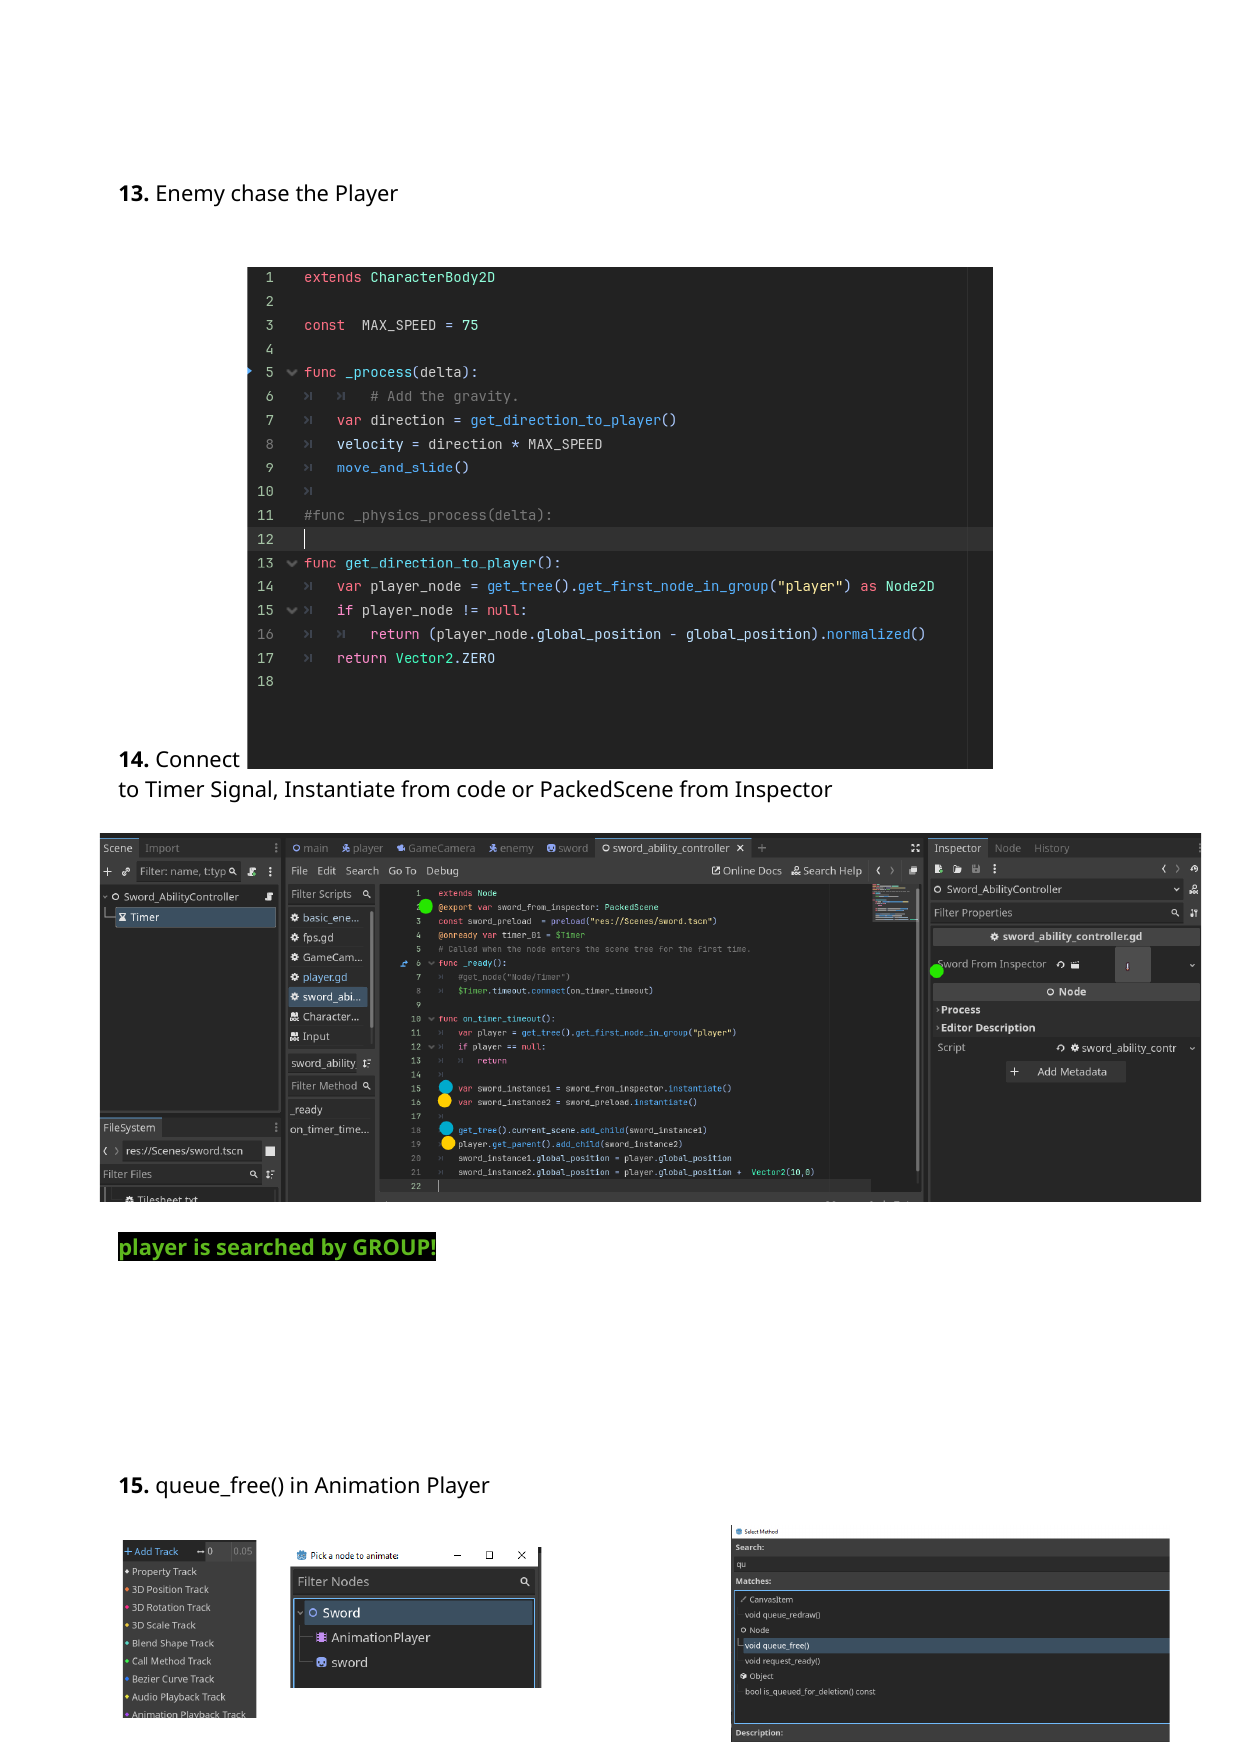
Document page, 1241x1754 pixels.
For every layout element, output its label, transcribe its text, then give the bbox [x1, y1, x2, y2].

text player is searched by GROUP! [118, 1232, 1122, 1261]
picture [731, 1525, 1170, 1742]
picture [122, 1540, 257, 1718]
picture [247, 267, 993, 769]
text 15. queue_free() in Animation Player [118, 1470, 1122, 1500]
text 13. Enemy chase the Player [118, 178, 1122, 207]
text 14. Connect to Timer Signal, Instantiate from code or PackedScene from Inspector [118, 744, 1122, 803]
picture [290, 1547, 542, 1688]
picture [99, 833, 1202, 1202]
